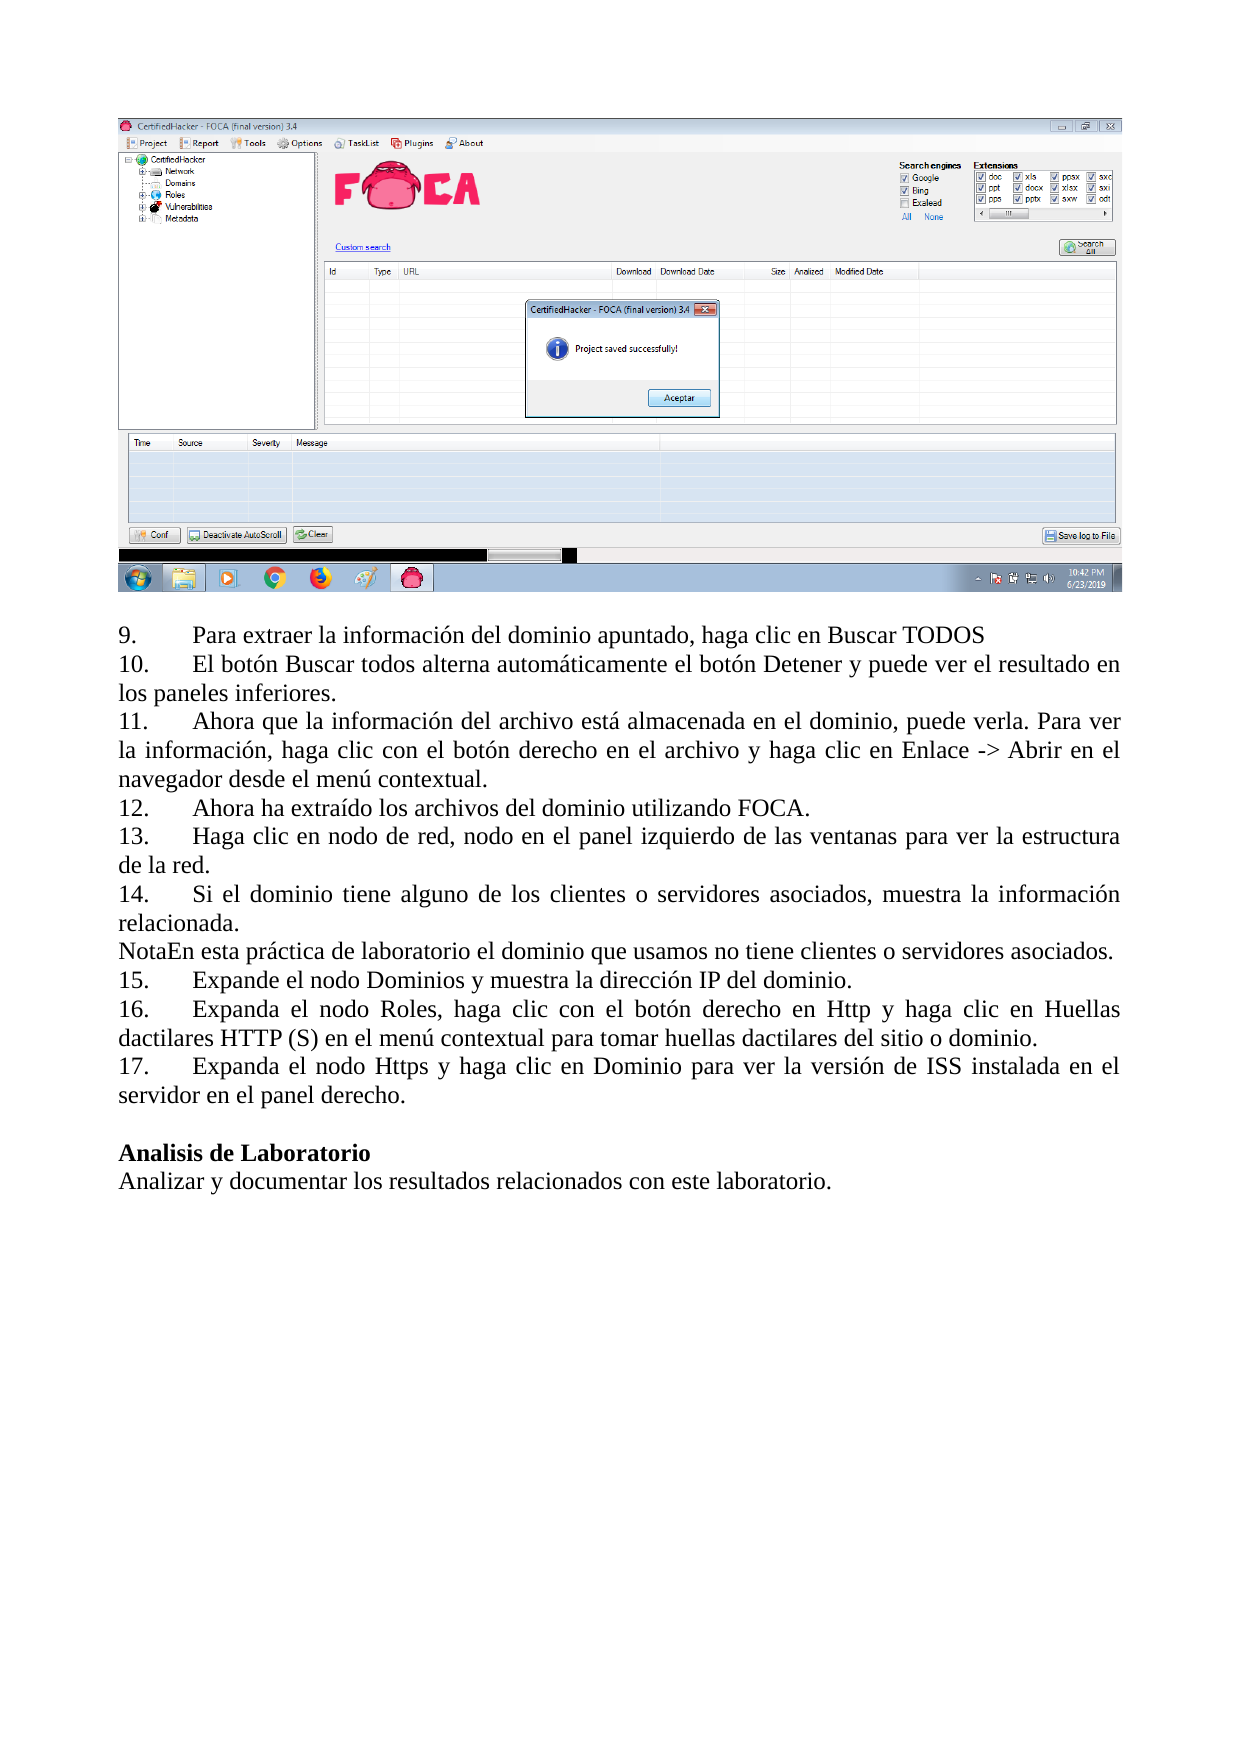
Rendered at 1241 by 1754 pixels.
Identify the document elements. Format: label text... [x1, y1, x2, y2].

text 11. Ahora que la información del archivo está almacenada en el dominio, puede verla. Para ver la información, haga clic con el botón derecho en el archivo y haga clic en Enlace -> Abrir en el navegador desde el menú contextual. [118, 706, 1122, 793]
text Analisis de Laboratorio [118, 1138, 1122, 1166]
text 15. Expande el nodo Dominios y muestra la dirección IP del dominio. [118, 965, 1122, 994]
text 16. Expanda el nodo Roles, haga clic con el botón derecho en Http y haga clic en Huellas dactilares HTTP (S) en el menú contextual para tomar huellas dactilares del sitio o dominio. [118, 994, 1122, 1051]
text 14. Si el dominio tiene alguno de los clientes o servidores asociados, muestra la información relacionada. [118, 879, 1122, 936]
text 10. El botón Buscar todos alterna automáticamente el botón Detener y puede ver el resultado en los paneles inferiores. [118, 649, 1122, 706]
picture [118, 118, 1123, 592]
text NotaEn esta práctica de laboratorio el dominio que usamos no tiene clientes o servidores asociados. [118, 936, 1122, 965]
text 12. Ahora ha extraído los archivos del dominio utilizando FOCA. [118, 793, 1122, 821]
text 17. Expanda el nodo Https y haga clic en Dominio para ver la versión de ISS instalada en el servidor en el panel derecho. [118, 1051, 1122, 1109]
text Analizar y documentar los resultados relacionados con este laboratorio. [118, 1166, 1122, 1195]
text 9. Para extraer la información del dominio apuntado, haga clic en Buscar TODOS [118, 620, 1122, 649]
text 13. Haga clic en nodo de red, nodo en el panel izquierdo de las ventanas para ver la estructura de la red. [118, 821, 1122, 879]
